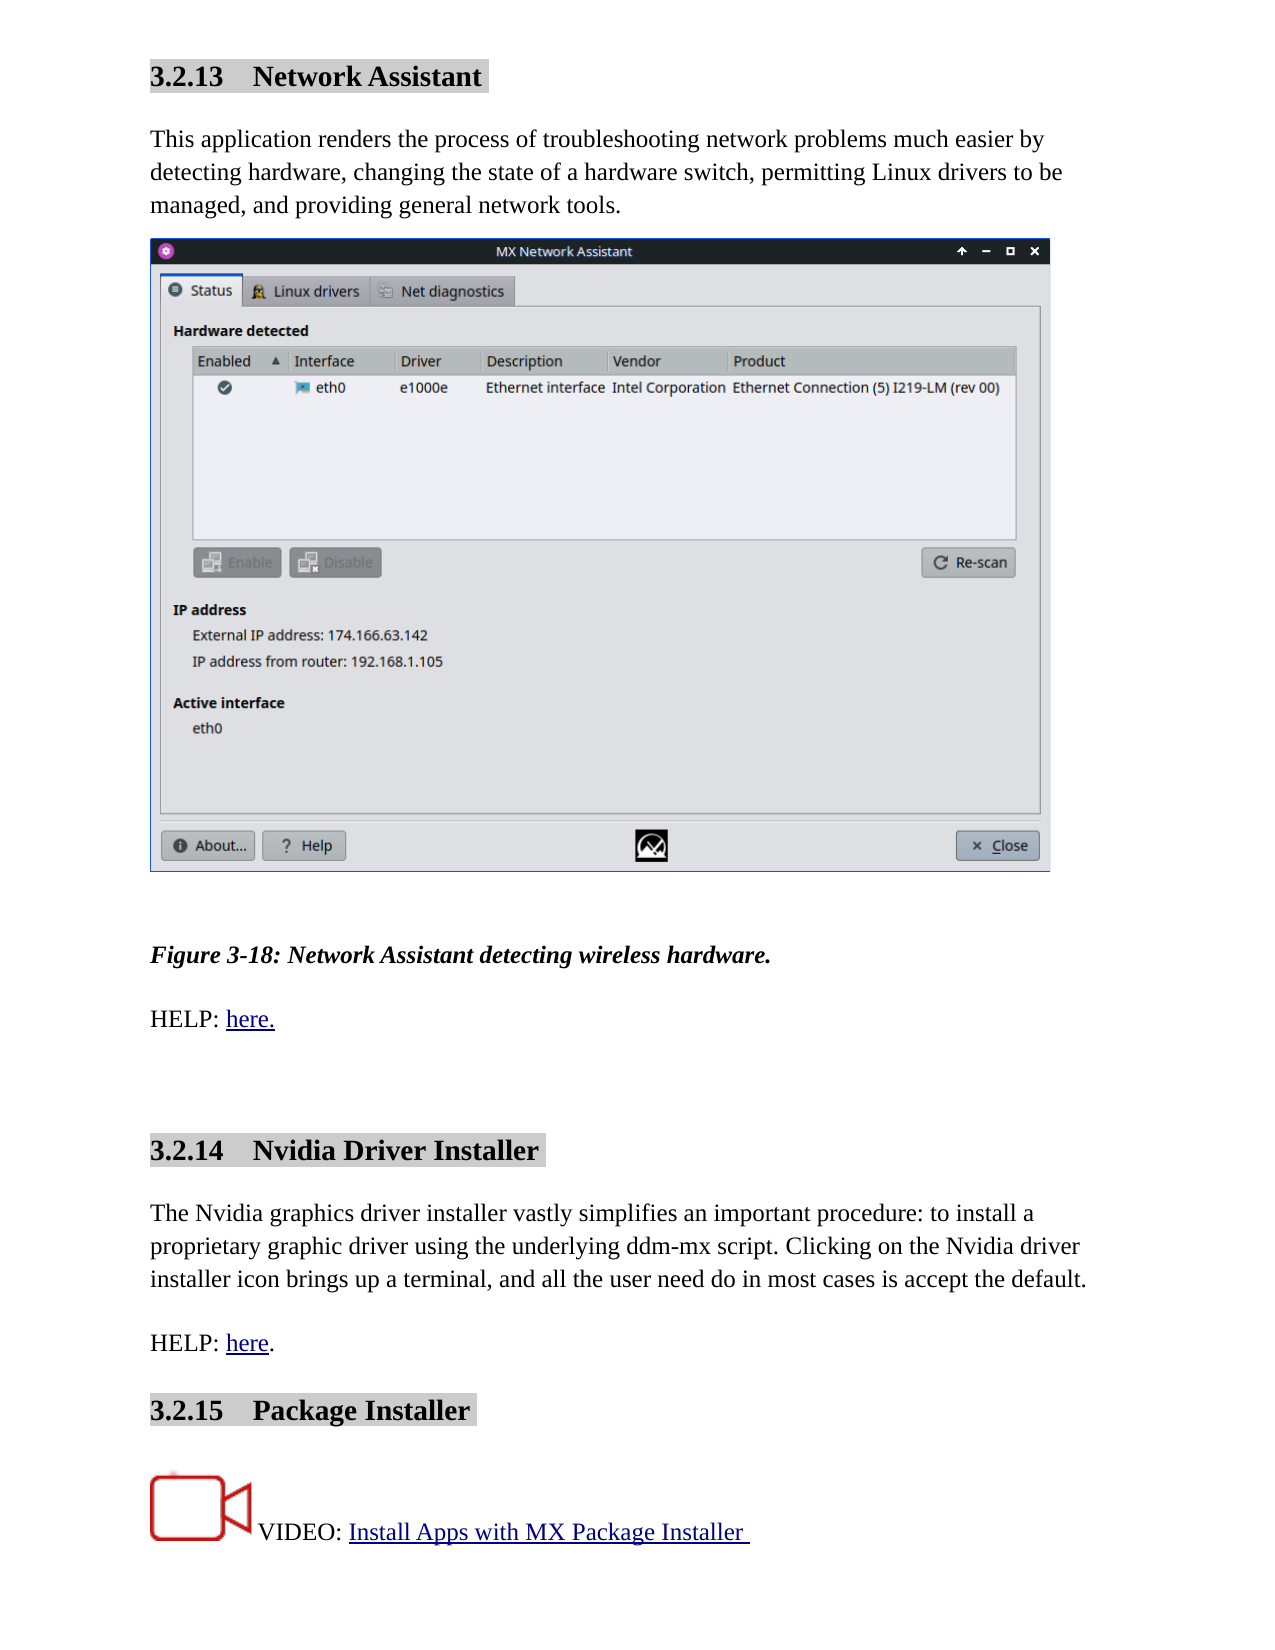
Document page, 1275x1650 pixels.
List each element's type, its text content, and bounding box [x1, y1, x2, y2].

subtitle 3.2.15 Package Installer [477, 1393, 1125, 1426]
subtitle 3.2.14 Nvidia Driver Installer [546, 1133, 1125, 1167]
subtitle 3.2.13 Network Assistant [489, 59, 1125, 93]
text HELP: here. [150, 1004, 1125, 1033]
text This application renders the process of troubleshooting network problems much easier by detecting hardware, changing the state of a hardware switch, permitting Linux drivers to be managed, and providing general network tools. [150, 124, 1125, 219]
picture [150, 238, 1050, 872]
text HELP: here. [150, 1328, 1125, 1357]
text VIDEO: Install Apps with MX Package Installer [150, 1458, 1125, 1546]
picture [150, 1457, 252, 1541]
text Figure 3-18: Network Assistant detecting wireless hardware. [150, 940, 1125, 969]
text The Nvidia graphics driver installer vastly simplifies an important procedure: to install a proprietary graphic driver using the underlying ddm-mx script. Clicking on the Nvidia driver installer icon brings up a terminal, and all the user need do in most cases is accept the default. [150, 1198, 1125, 1293]
